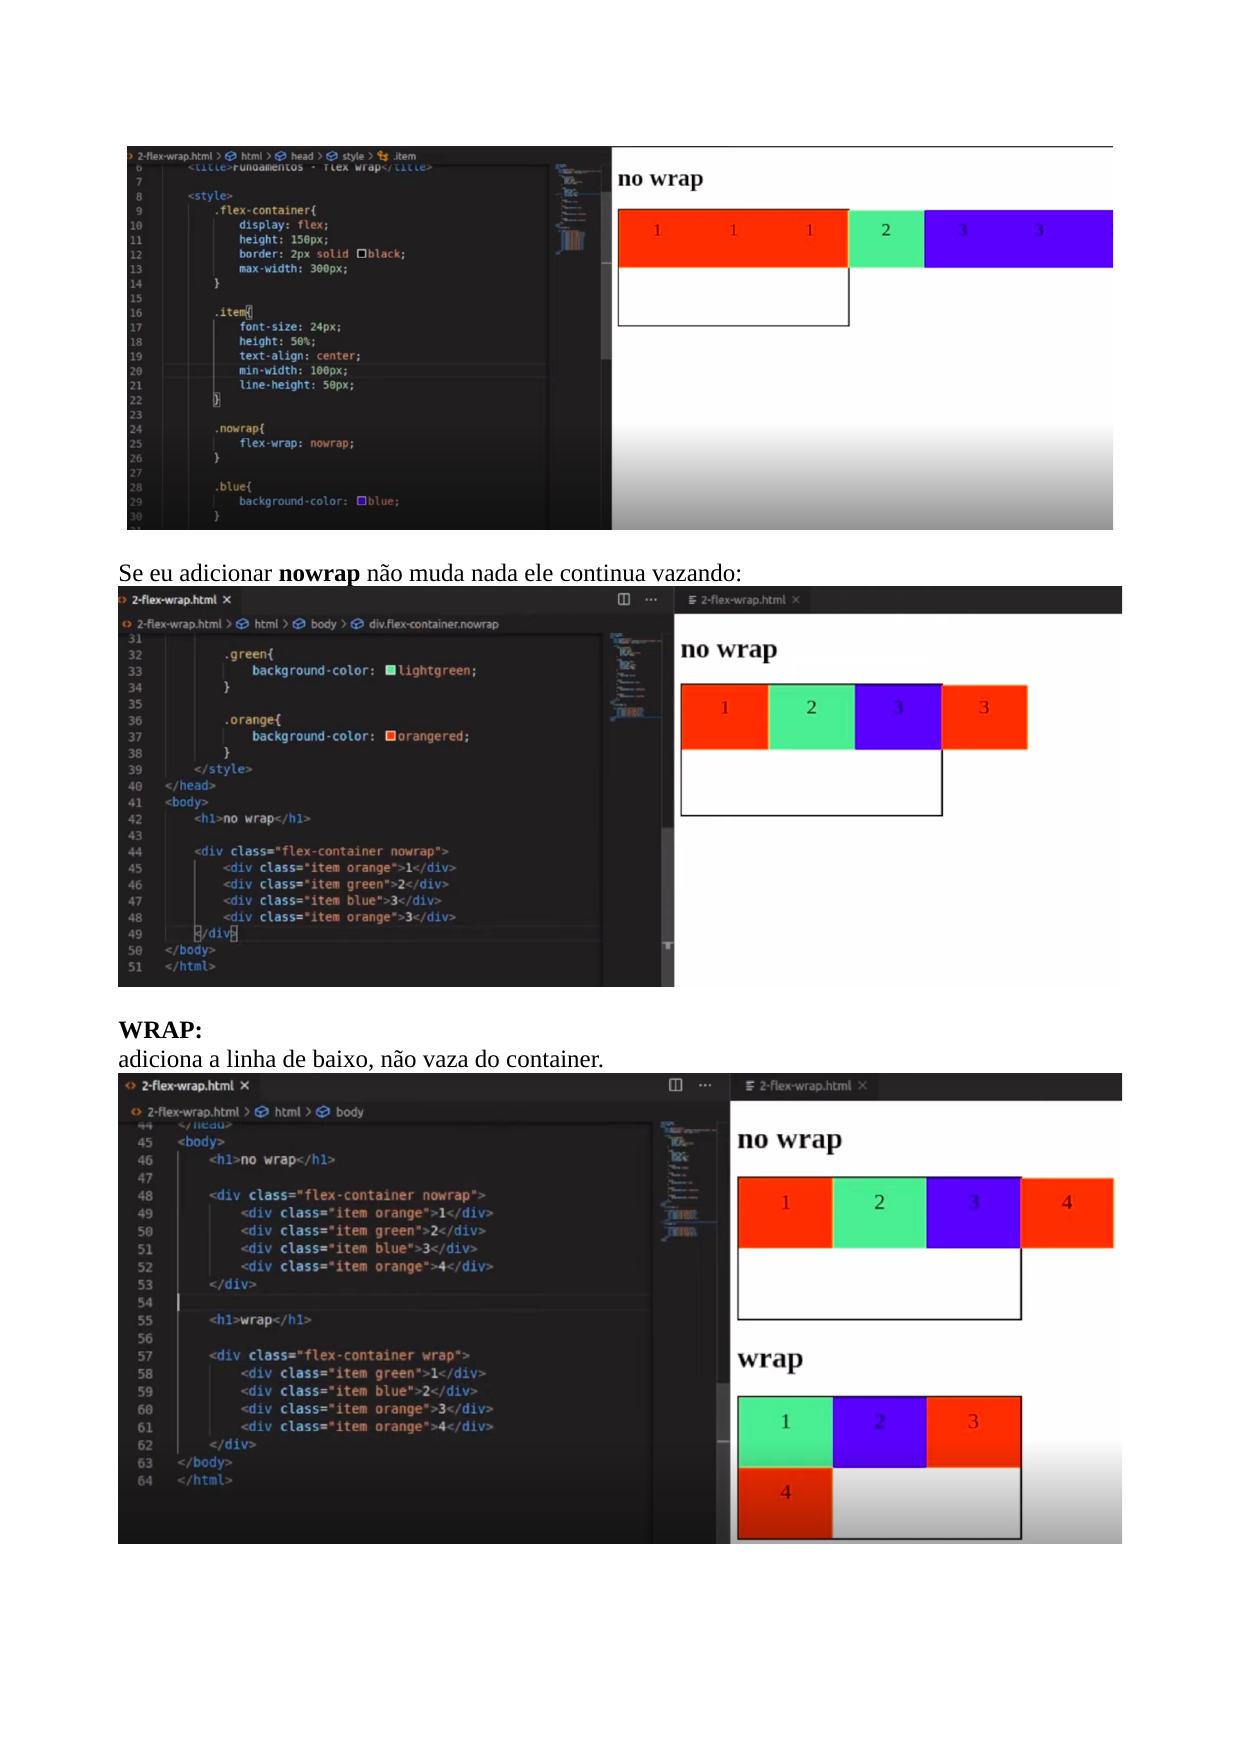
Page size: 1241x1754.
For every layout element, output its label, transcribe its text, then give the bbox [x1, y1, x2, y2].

picture [118, 586, 1123, 987]
text WRAP: [118, 1016, 1122, 1044]
picture [127, 146, 1114, 530]
text Se eu adicionar nowrap não muda nada ele continua vazando: [118, 558, 1122, 586]
text adiciona a linha de baixo, não vaza do container. [118, 1044, 1122, 1073]
picture [118, 1073, 1123, 1544]
